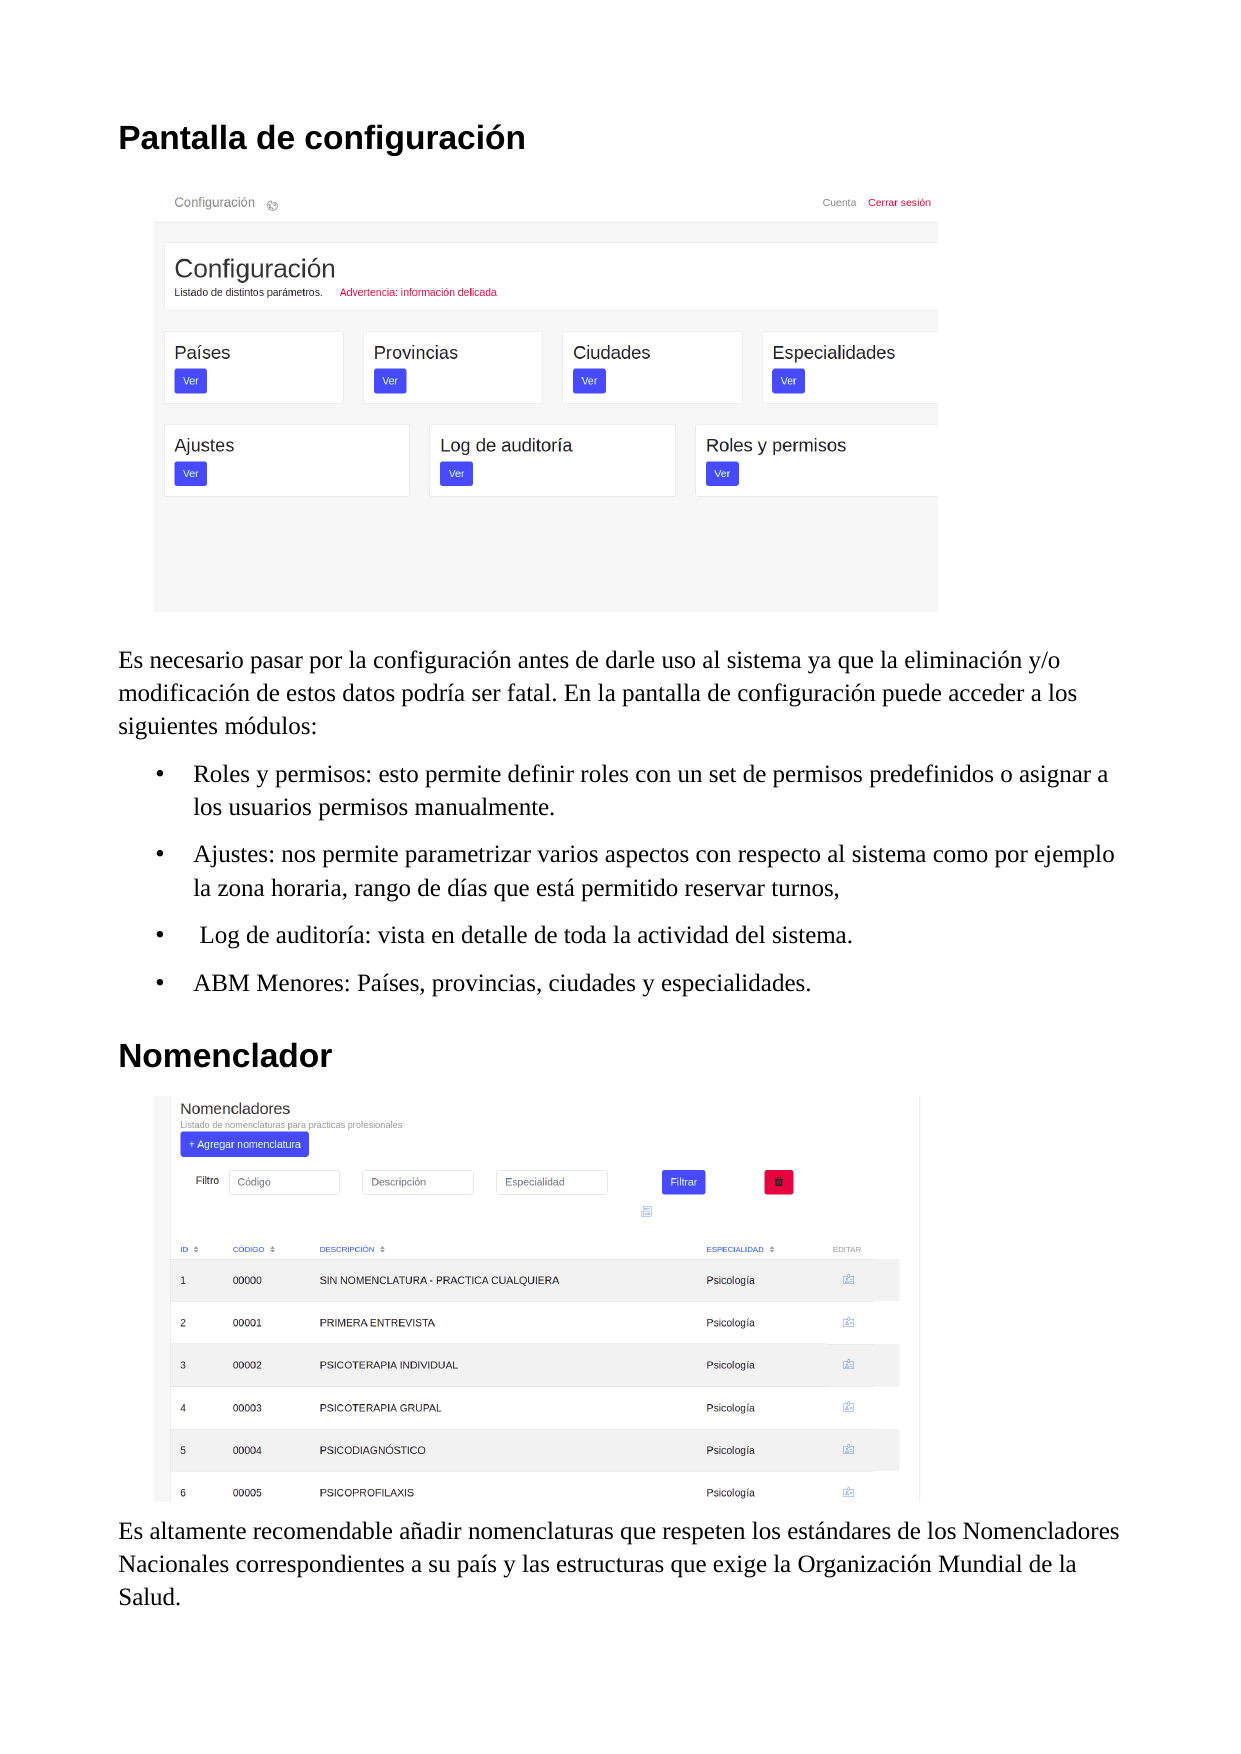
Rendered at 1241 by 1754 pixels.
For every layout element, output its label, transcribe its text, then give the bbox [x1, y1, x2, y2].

picture [154, 1096, 921, 1502]
text Es necesario pasar por la configuración antes de darle uso al sistema ya que la eliminación y/o modificación de estos datos podría ser fatal. En la pantalla de configuración puede acceder a los siguientes módulos: [118, 645, 1122, 740]
list Roles y permisos: esto permite definir roles con un set de permisos predefinidos o asignar a los usuarios permisos manualmente. [156, 759, 1122, 821]
subtitle Pantalla de configuración [118, 118, 1122, 157]
list ABM Menores: Países, provincias, ciudades y especialidades. [156, 968, 1122, 997]
subtitle Nomenclador [118, 1036, 1122, 1075]
list Ajustes: nos permite parametrizar varios aspectos con respecto al sistema como por ejemplo la zona horaria, rango de días que está permitido reservar turnos, [156, 839, 1122, 901]
list Log de auditoría: vista en detalle de toda la actividad del sistema. [156, 920, 1122, 949]
text Es altamente recomendable añadir nomenclaturas que respeten los estándares de los Nomencladores Nacionales correspondientes a su país y las estructuras que exige la Organización Mundial de la Salud. [118, 1516, 1122, 1611]
picture [154, 188, 939, 612]
